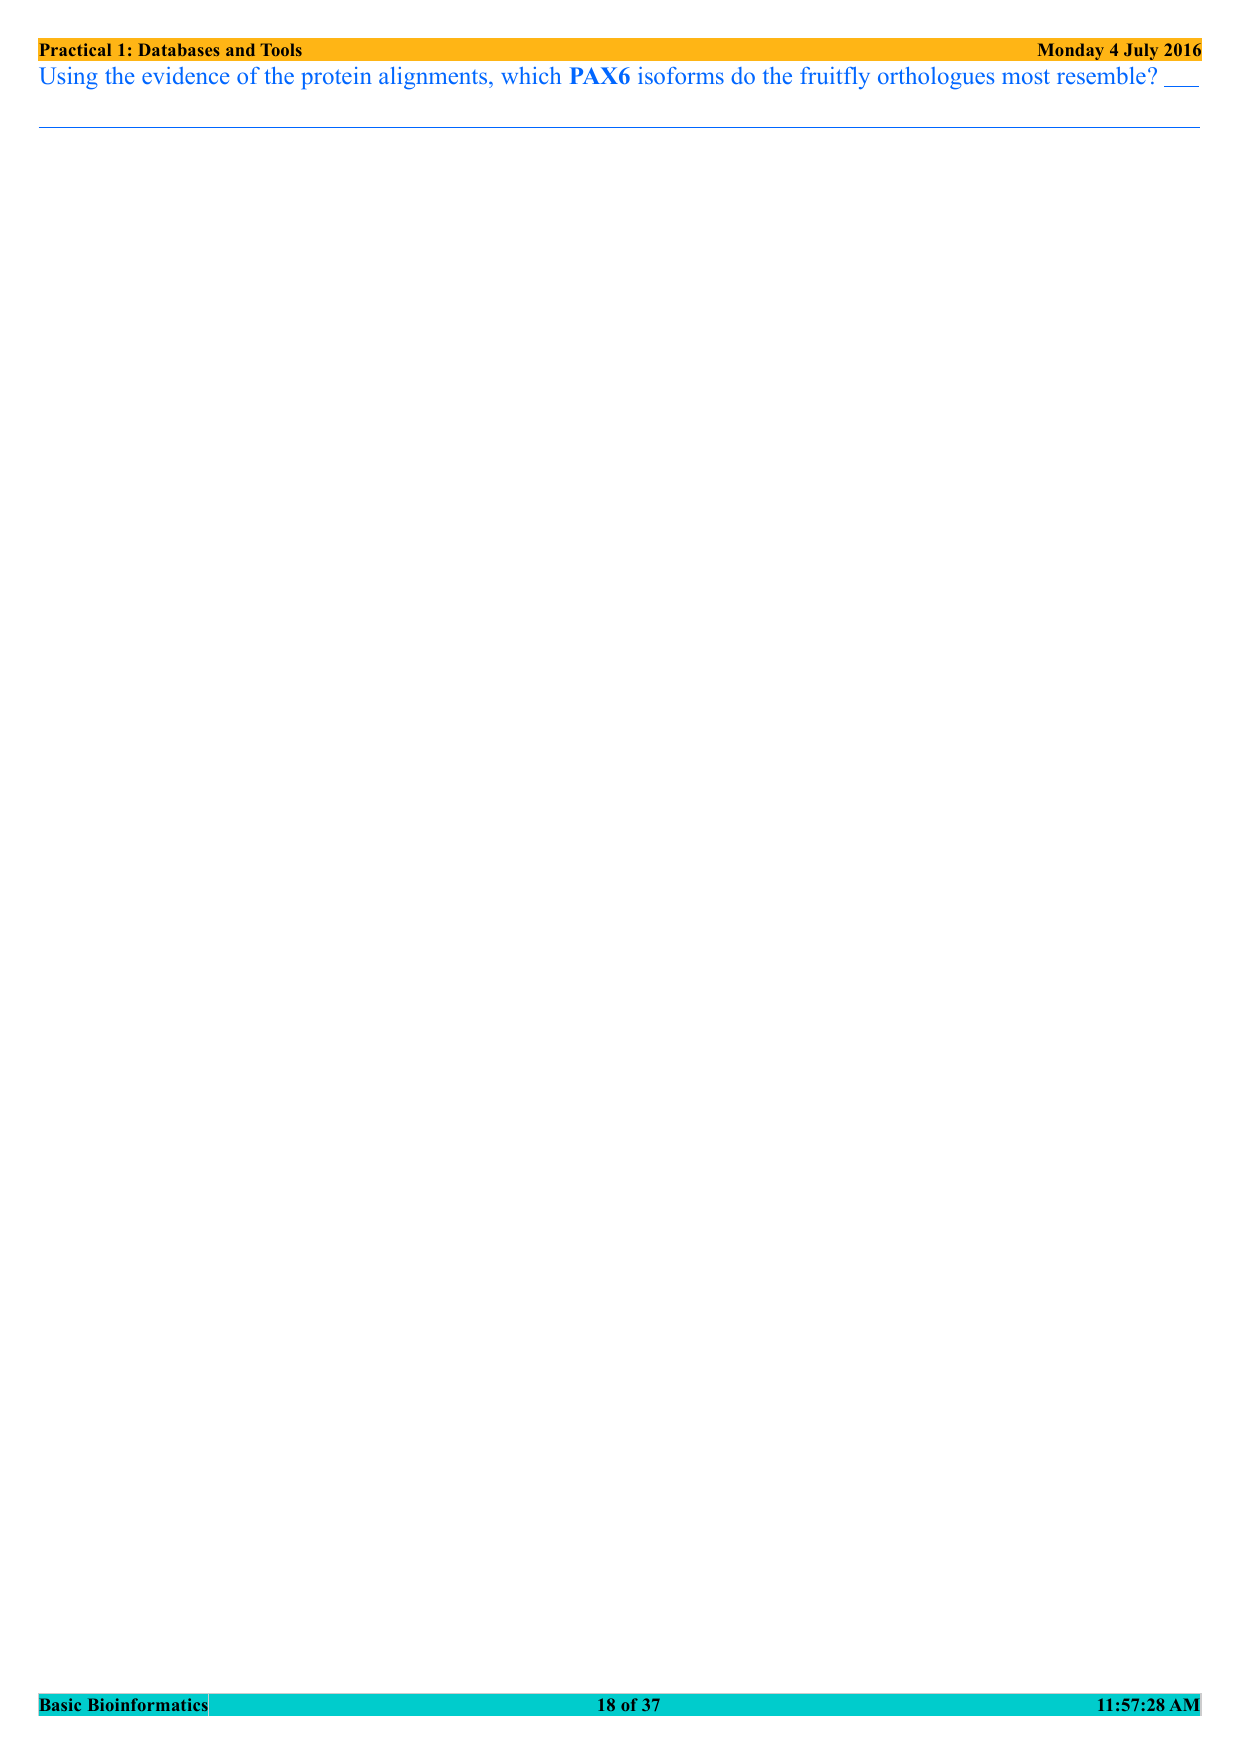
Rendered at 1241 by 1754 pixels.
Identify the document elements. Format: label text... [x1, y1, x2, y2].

text Using the evidence of the protein alignments, which PAX6 isoforms do the fruitfly orthologues most resemble? [38, 61, 1202, 89]
